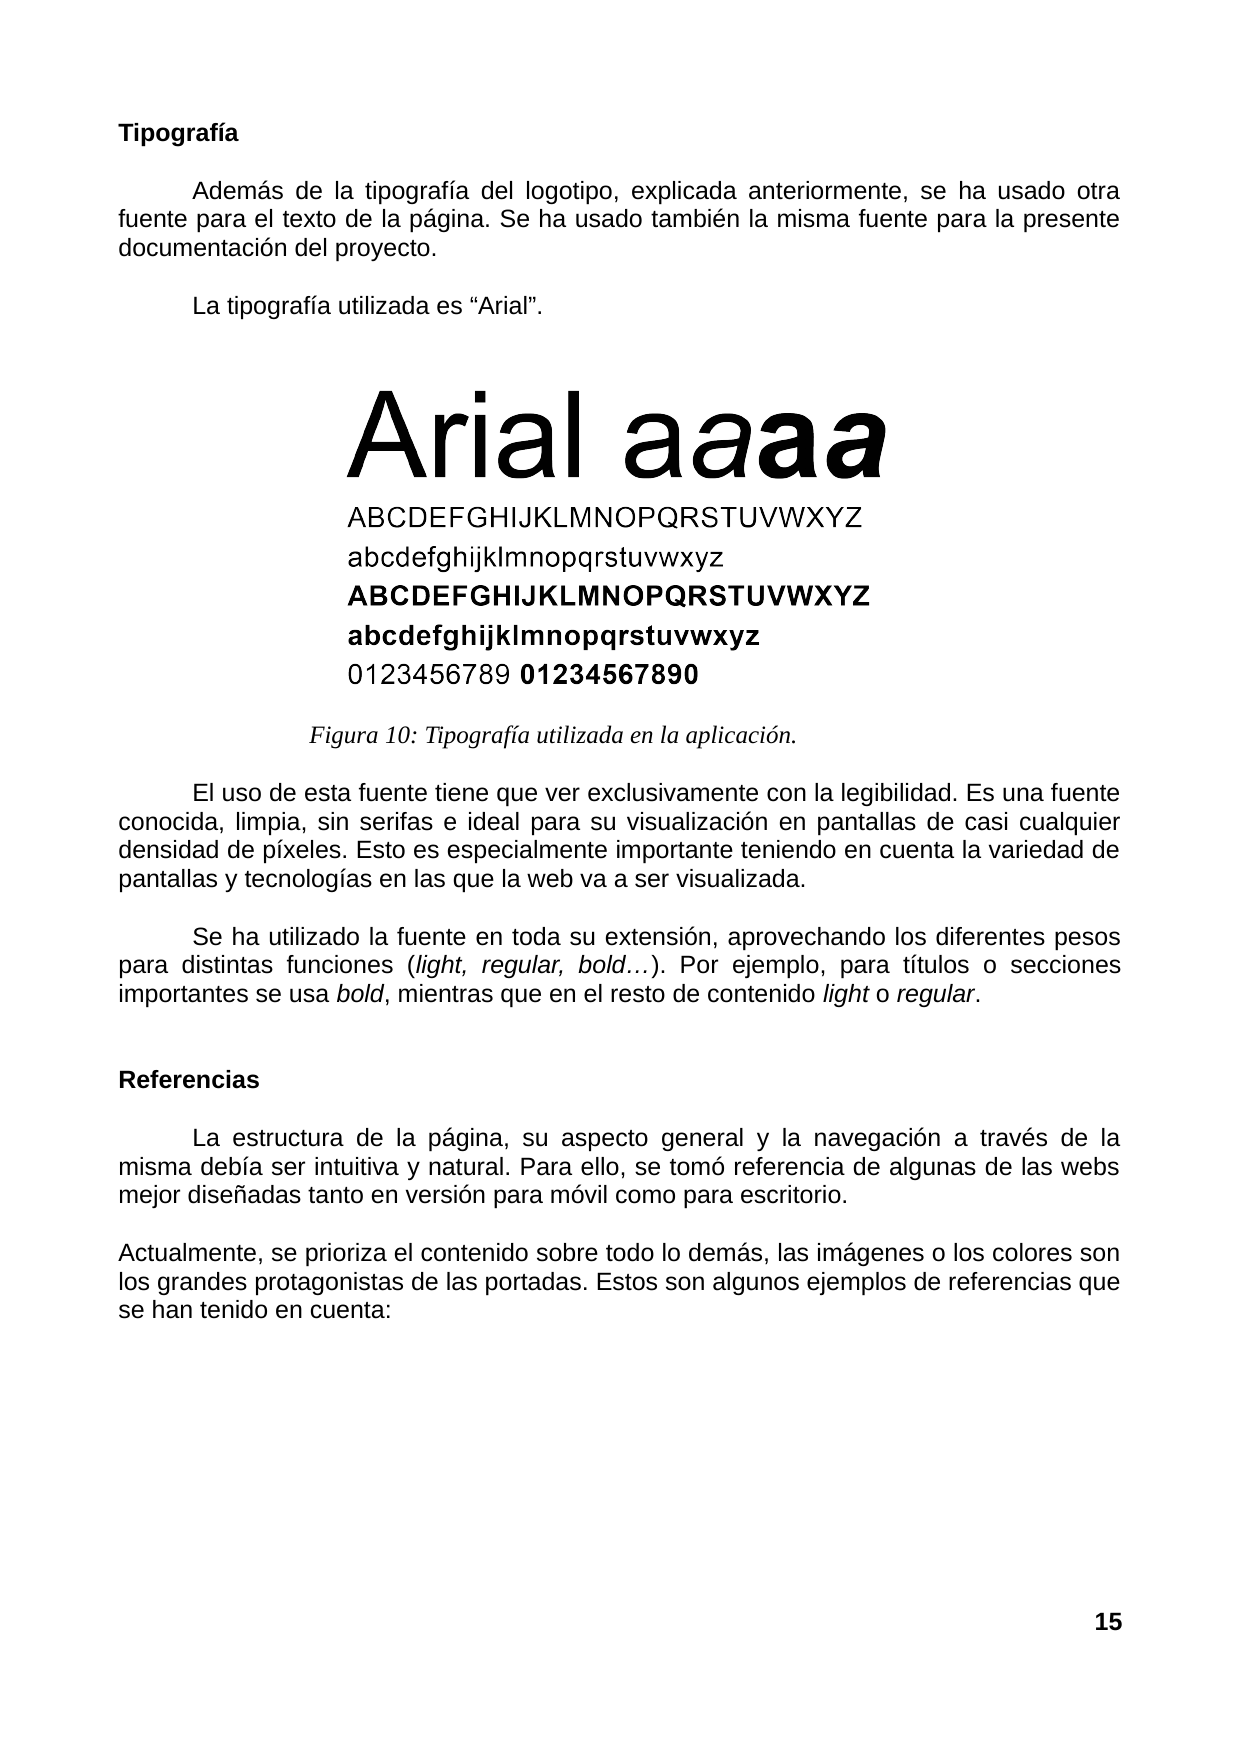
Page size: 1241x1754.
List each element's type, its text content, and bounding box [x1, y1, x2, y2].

text Se ha utilizado la fuente en toda su extensión, aprovechando los diferentes pesos para distintas funciones (light, regular, bold…). Por ejemplo, para títulos o secciones importantes se usa bold, mientras que en el resto de contenido light o regular. [118, 922, 1122, 1008]
picture [309, 360, 932, 716]
text Además de la tipografía del logotipo, explicada anteriormente, se ha usado otra fuente para el texto de la página. Se ha usado también la misma fuente para la presente documentación del proyecto. [118, 176, 1122, 262]
text Figura 10: Tipografía utilizada en la aplicación. [309, 716, 931, 749]
text Tipografía [118, 118, 1122, 147]
text La tipografía utilizada es “Arial”. [118, 291, 1122, 319]
text El uso de esta fuente tiene que ver exclusivamente con la legibilidad. Es una fuente conocida, limpia, sin serifas e ideal para su visualización en pantallas de casi cualquier densidad de píxeles. Esto es especialmente importante teniendo en cuenta la variedad de pantallas y tecnologías en las que la web va a ser visualizada. [118, 778, 1122, 893]
text Referencias [118, 1066, 1122, 1094]
text La estructura de la página, su aspecto general y la navegación a través de la misma debía ser intuitiva y natural. Para ello, se tomó referencia de algunas de las webs mejor diseñadas tanto en versión para móvil como para escritorio. [118, 1123, 1122, 1209]
text Actualmente, se prioriza el contenido sobre todo lo demás, las imágenes o los colores son los grandes protagonistas de las portadas. Estos son algunos ejemplos de referencias que se han tenido en cuenta: [118, 1238, 1122, 1324]
